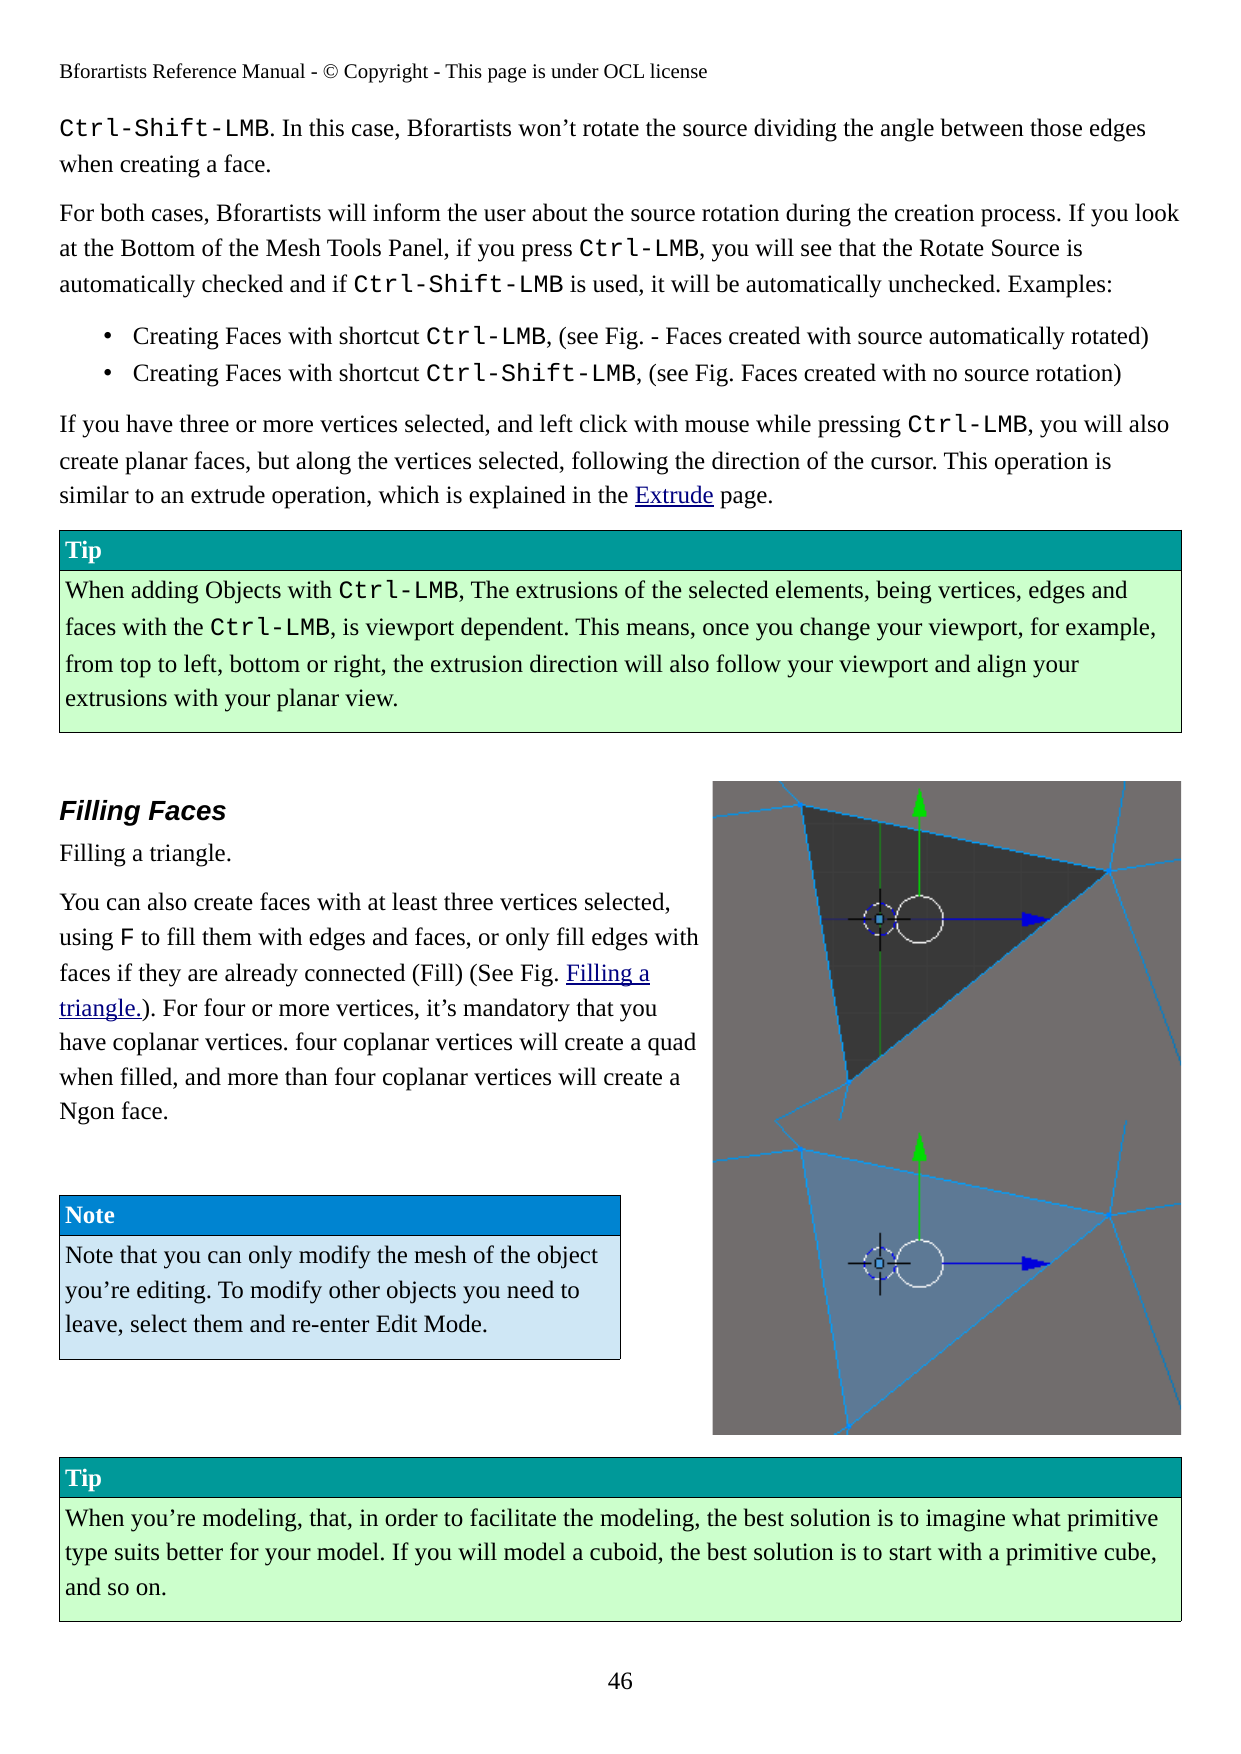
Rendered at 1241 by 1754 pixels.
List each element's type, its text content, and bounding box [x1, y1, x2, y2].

table_cell When adding Objects with Ctrl-LMB, The extrusions of the selected elements, being vertices, edges and faces with the Ctrl-LMB, is viewport dependent. This means, once you change your viewport, for example, from top to left, bottom or right, the extrusion direction will also follow your viewport and align your extrusions with your planar view. [60, 571, 1181, 732]
table_header Note [60, 1196, 620, 1235]
picture [712, 781, 1182, 1435]
list Creating Faces with shortcut Ctrl-Shift-LMB, (see Fig. Faces created with no source rotation) [103, 358, 1181, 389]
subtitle Filling Faces [59, 794, 712, 826]
table_header Tip [60, 531, 1181, 570]
text If you have three or more vertices selected, and left click with mouse while pressing Ctrl-LMB, you will also create planar faces, but along the vertices selected, following the direction of the cursor. This operation is similar to an extrude operation, which is explained in the Extrude page. [59, 409, 1181, 509]
table_header Tip [60, 1458, 1181, 1497]
table_cell Note that you can only modify the mesh of the object you’re editing. To modify other objects you need to leave, select them and re-enter Edit Mode. [60, 1236, 620, 1359]
text For both cases, Bforartists will inform the user about the source rotation during the creation process. If you look at the Bottom of the Mesh Tools Panel, if you press Ctrl-LMB, you will see that the Rotate Source is automatically checked and if Ctrl-Shift-LMB is used, it will be automatically unchecked. Examples: [59, 198, 1181, 300]
text Filling a triangle. [59, 838, 712, 867]
list Creating Faces with shortcut Ctrl-LMB, (see Fig. - Faces created with source automatically rotated) [103, 321, 1181, 352]
table_cell When you’re modeling, that, in order to facilitate the modeling, the best solution is to imagine what primitive type suits better for your model. If you will model a cuboid, the best solution is to start with a primitive cube, and so on. [60, 1498, 1181, 1621]
text You can also create faces with at least three vertices selected, using F to fill them with edges and faces, or only fill edges with faces if they are already connected (Fill) (See Fig. Filling a triangle.). For four or more vertices, it’s mandatory that you have coplanar vertices. four coplanar vertices will create a quad when filled, and more than four coplanar vertices will create a Ngon face. [59, 887, 712, 1125]
text Ctrl-Shift-LMB. In this case, Bforartists won’t rotate the source dividing the angle between those edges when creating a face. [59, 113, 1181, 178]
